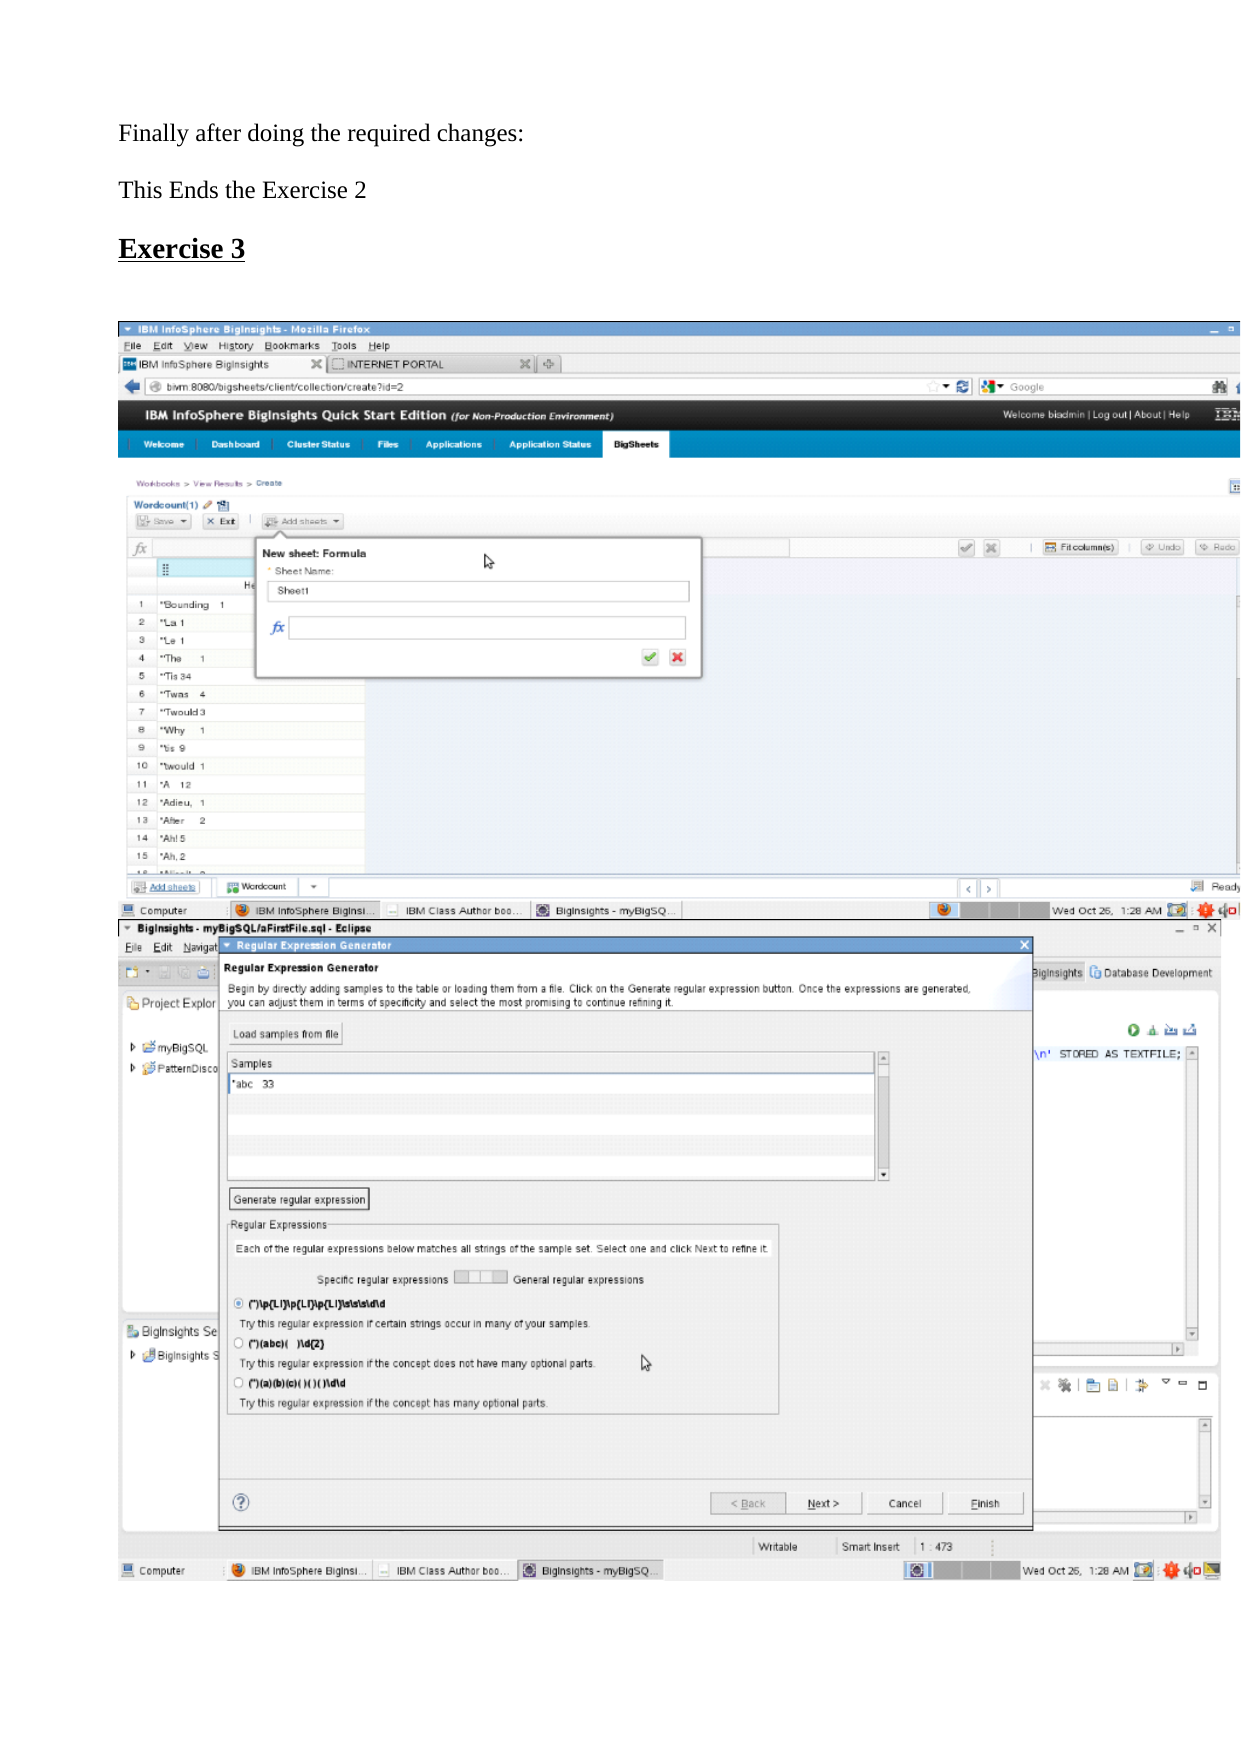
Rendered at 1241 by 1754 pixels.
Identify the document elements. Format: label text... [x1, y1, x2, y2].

text This Ends the Exercise 2 [118, 175, 1122, 204]
text Exercise 3 [118, 232, 1122, 265]
text Finally after doing the required changes: [118, 118, 1122, 147]
